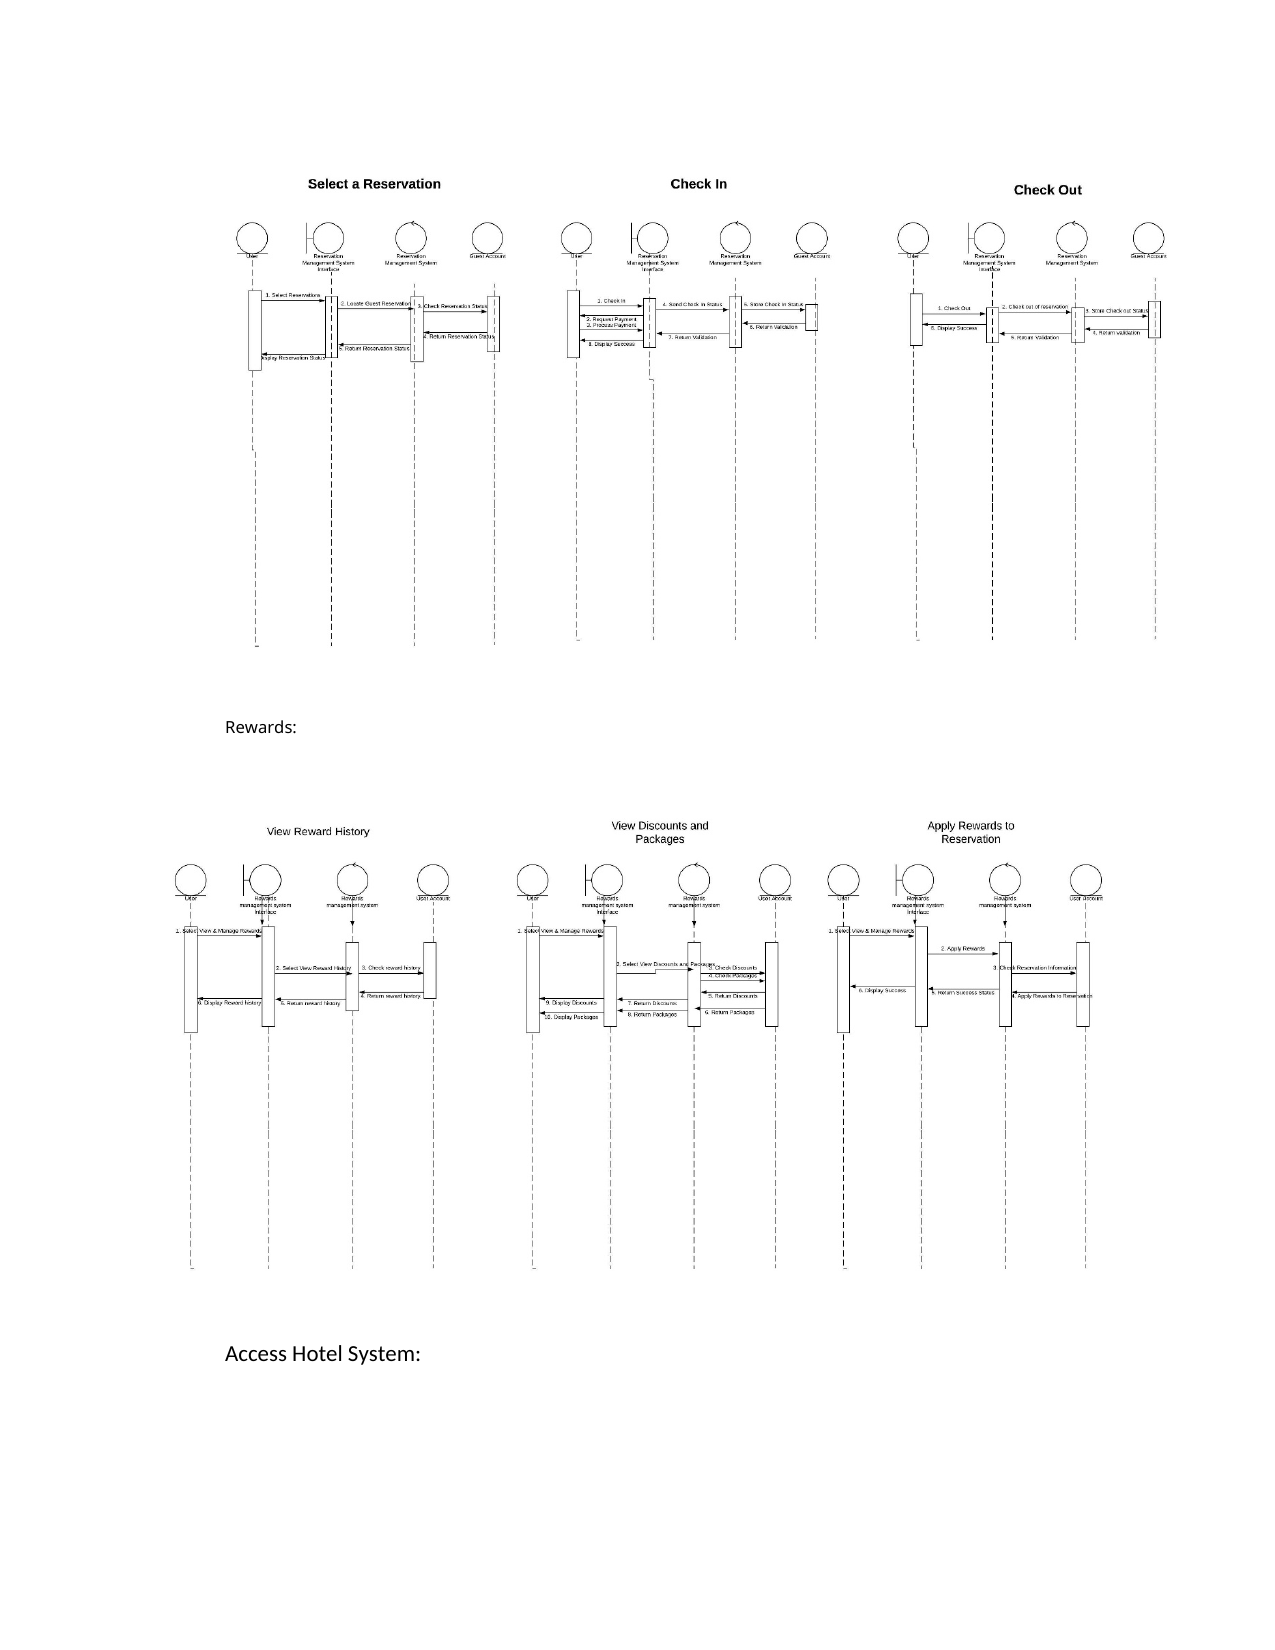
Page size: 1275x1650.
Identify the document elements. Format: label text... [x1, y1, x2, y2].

subtitle Rewards: [150, 716, 1125, 738]
subtitle Access Hotel System: [150, 1339, 1125, 1367]
